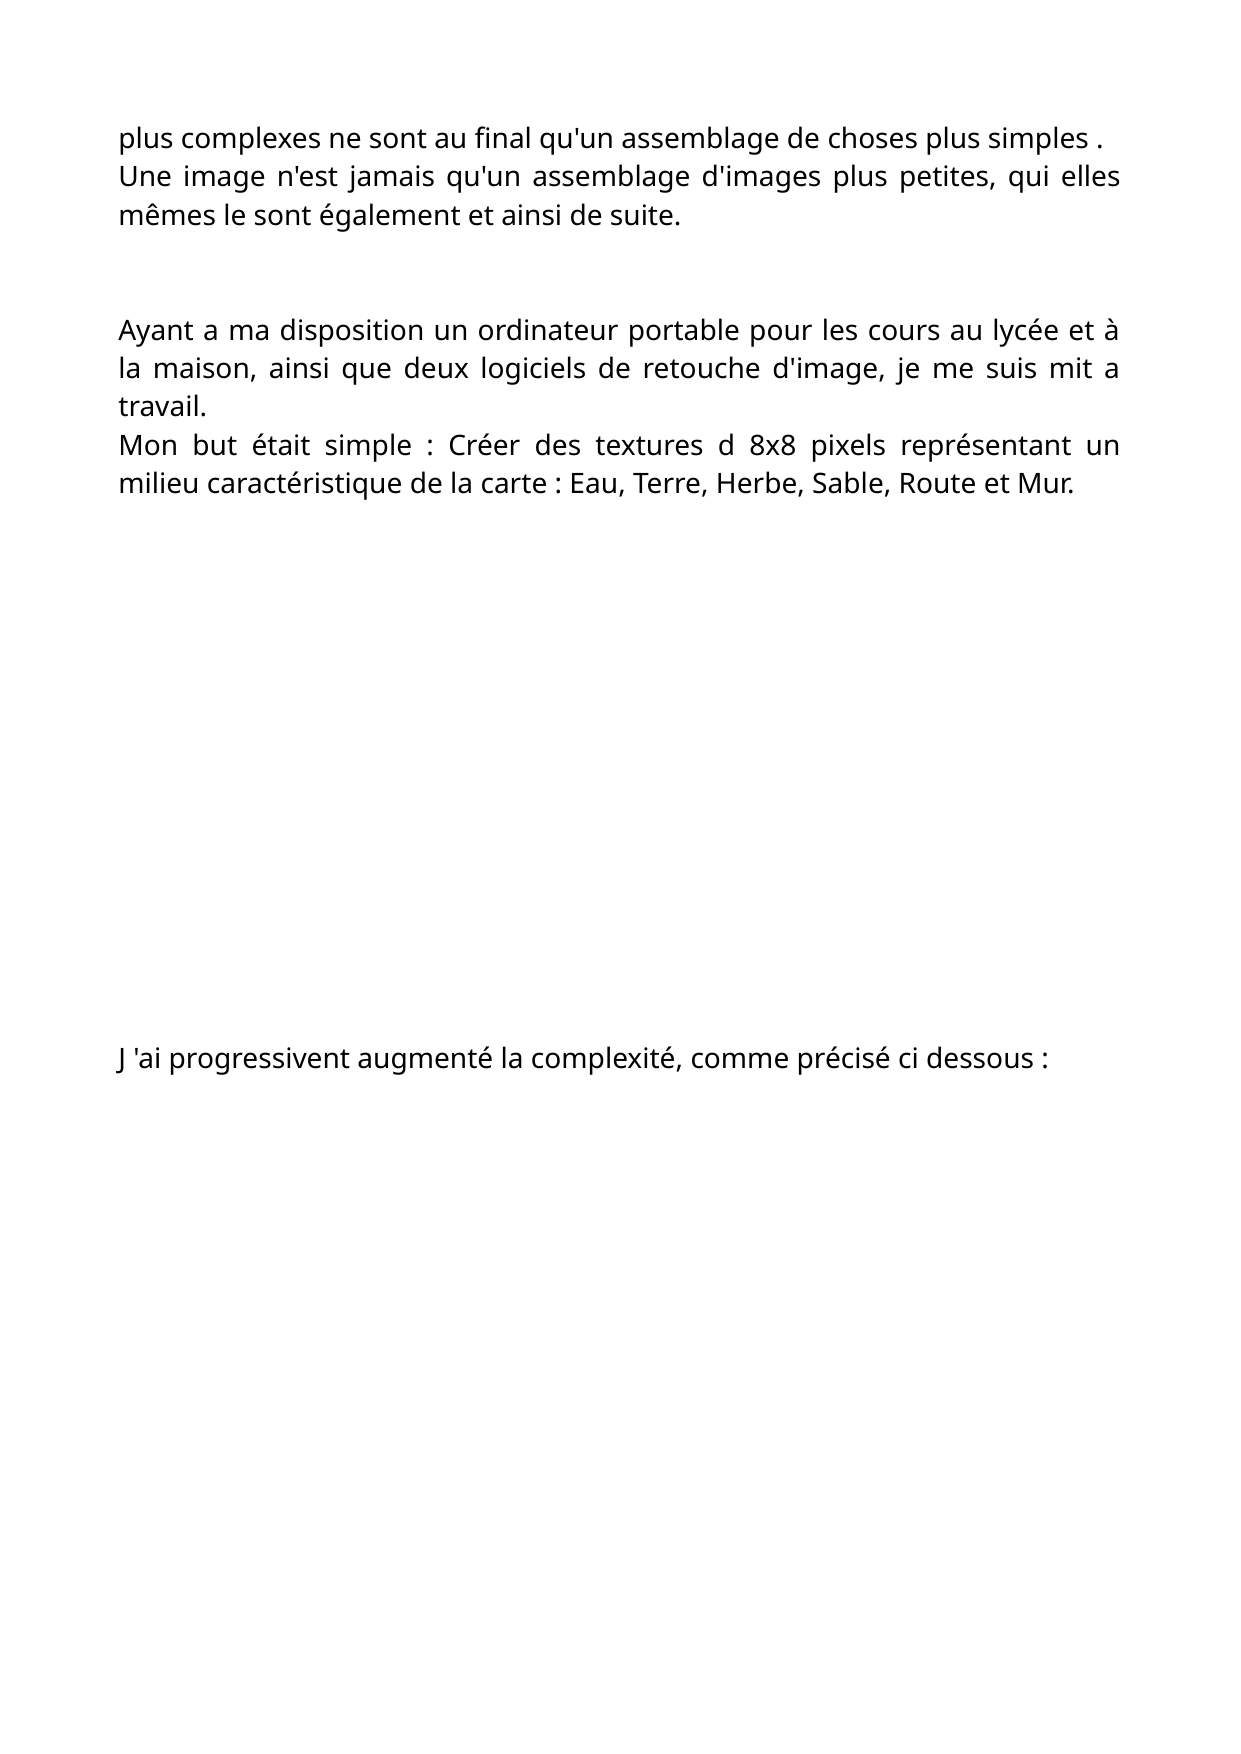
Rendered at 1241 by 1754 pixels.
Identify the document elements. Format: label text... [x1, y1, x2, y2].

text plus complexes ne sont au final qu'un assemblage de choses plus simples . [118, 118, 1122, 156]
text J 'ai progressivent augmenté la complexité, comme précisé ci dessous : [118, 1038, 1122, 1076]
text Ayant a ma disposition un ordinateur portable pour les cours au lycée et à la maison, ainsi que deux logiciels de retouche d'image, je me suis mit a travail. [118, 310, 1122, 425]
text Une image n'est jamais qu'un assemblage d'images plus petites, qui elles mêmes le sont également et ainsi de suite. [118, 156, 1122, 233]
text Mon but était simple : Créer des textures d 8x8 pixels représentant un milieu caractéristique de la carte : Eau, Terre, Herbe, Sable, Route et Mur. [118, 425, 1122, 501]
